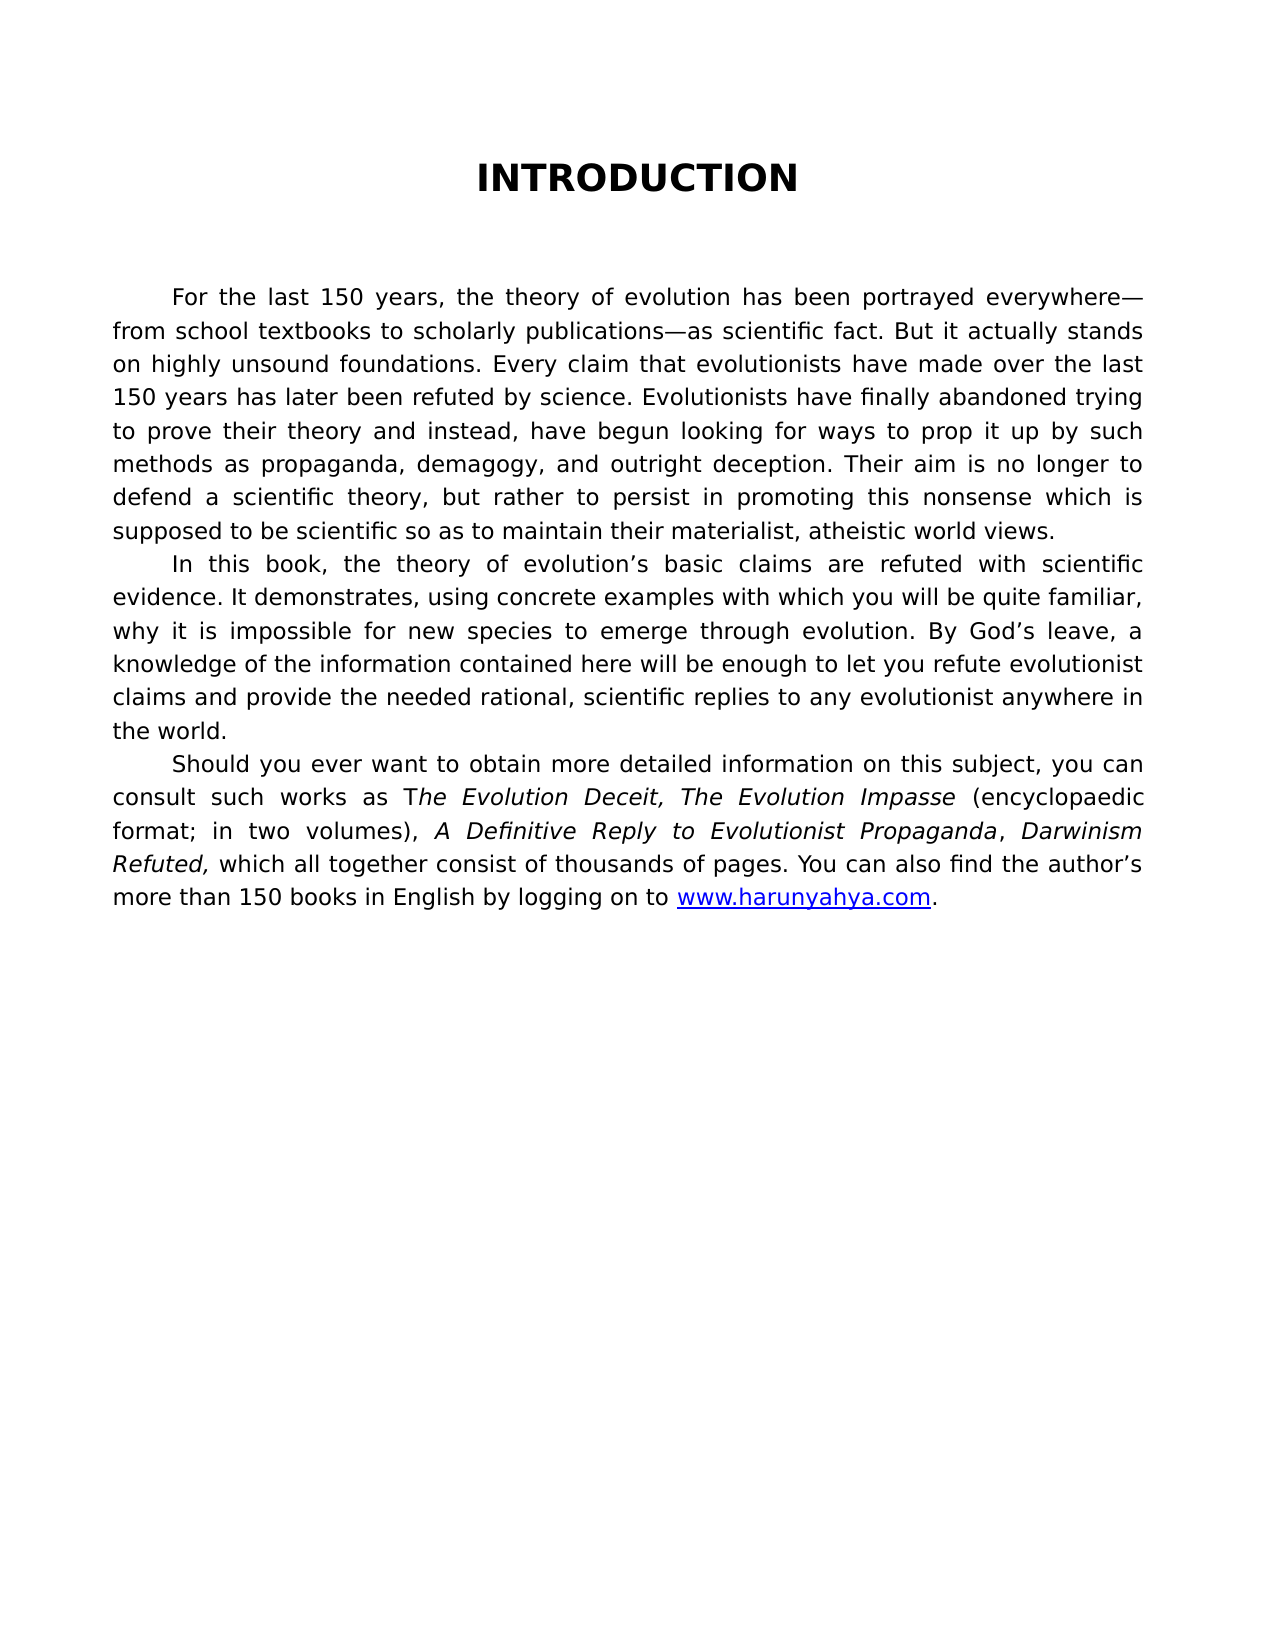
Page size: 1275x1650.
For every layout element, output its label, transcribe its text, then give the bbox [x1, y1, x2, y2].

text Should you ever want to obtain more detailed information on this subject, you can consult such works as The Evolution Deceit, The Evolution Impasse (encyclopaedic format; in two volumes), A Definitive Reply to Evolutionist Propaganda, Darwinism Refuted, which all together consist of thousands of pages. You can also find the author’s more than 150 books in English by logging on to www.harunyahya.com. [112, 746, 1145, 912]
text In this book, the theory of evolution’s basic claims are refuted with scientific evidence. It demonstrates, using concrete examples with which you will be quite familiar, why it is impossible for new species to emerge through evolution. By God’s leave, a knowledge of the information contained here will be enough to let you refute evolutionist claims and provide the needed rational, scientific replies to any evolutionist anywhere in the world. [112, 546, 1145, 746]
text For the last 150 years, the theory of evolution has been portrayed everywhere—from school textbooks to scholarly publications—as scientific fact. But it actually stands on highly unsound foundations. Every claim that evolutionists have made over the last 150 years has later been refuted by science. Evolutionists have finally abandoned trying to prove their theory and instead, have begun looking for ways to prop it up by such methods as propaganda, demagogy, and outright deception. Their aim is no longer to defend a scientific theory, but rather to persist in promoting this nonsense which is supposed to be scientific so as to maintain their materialist, atheistic world views. [112, 279, 1145, 546]
subtitle INTRODUCTION [112, 156, 1162, 200]
